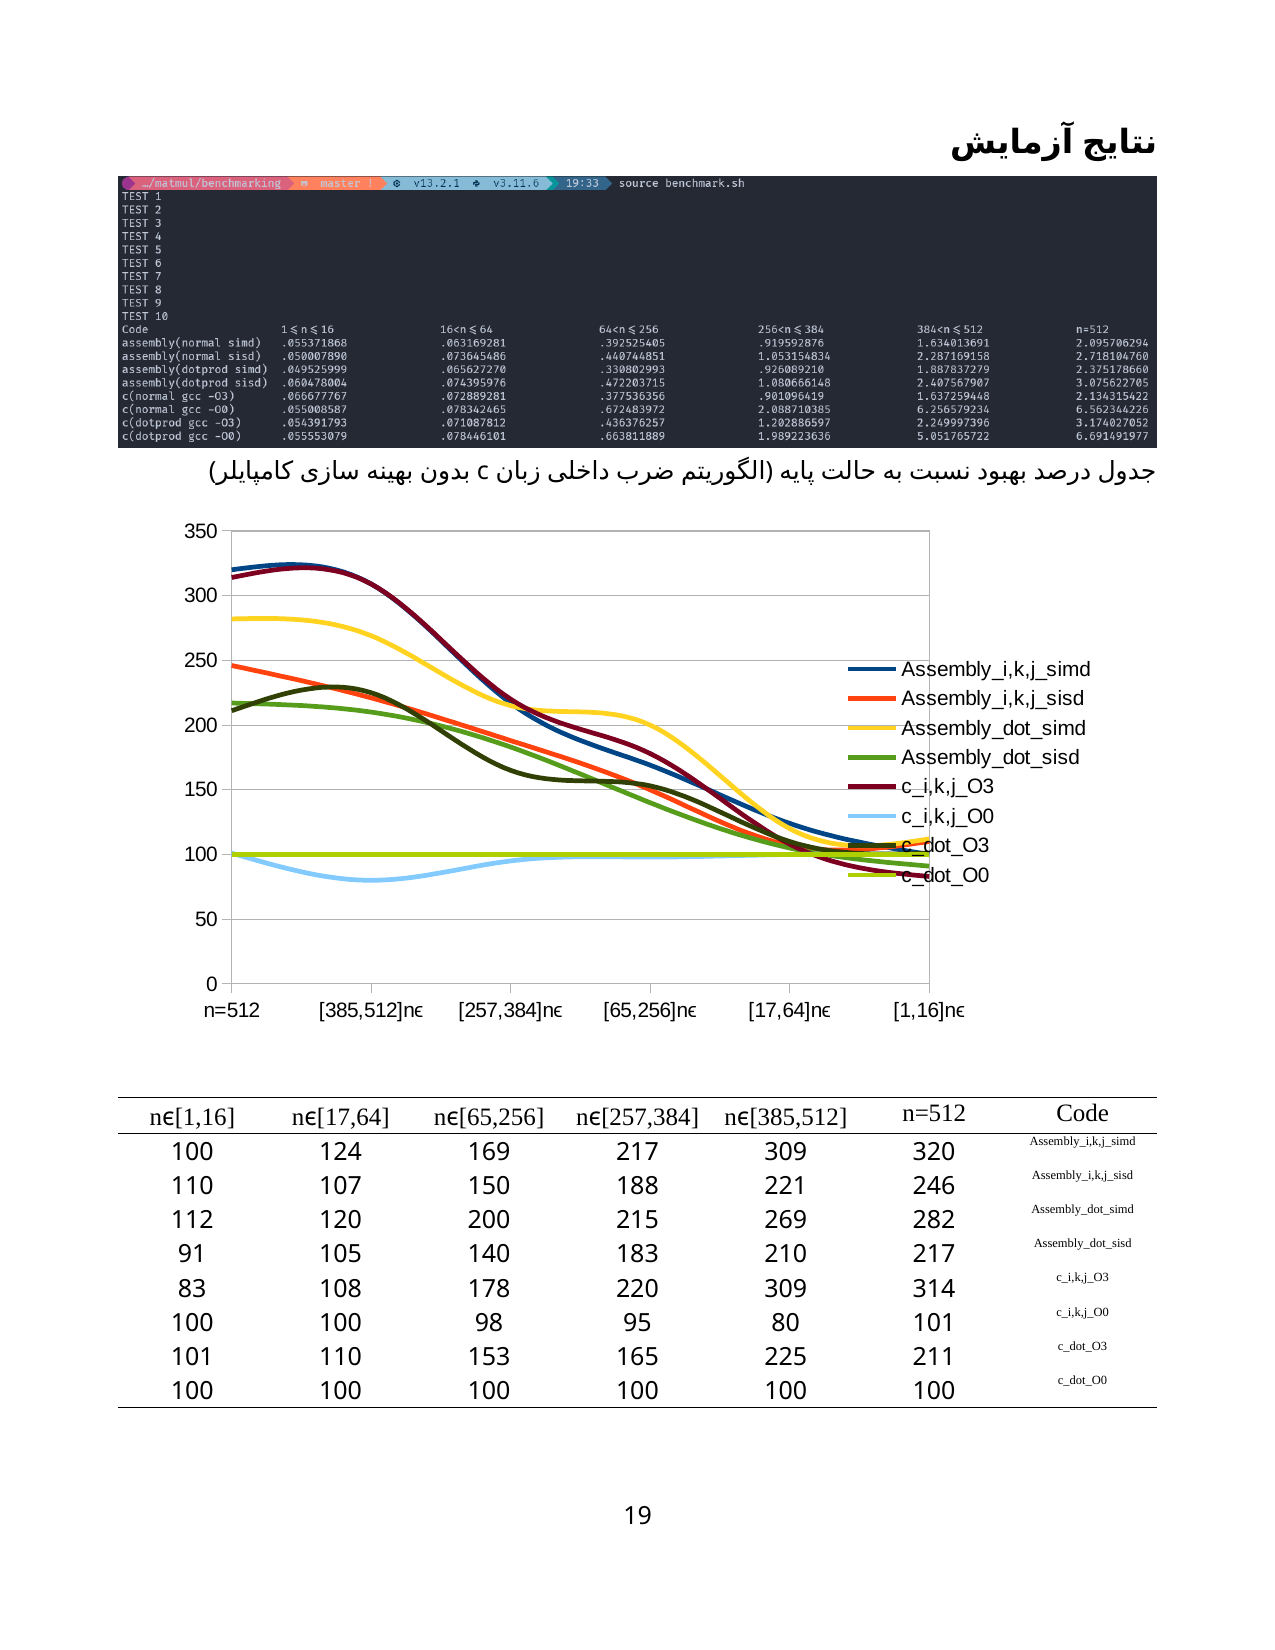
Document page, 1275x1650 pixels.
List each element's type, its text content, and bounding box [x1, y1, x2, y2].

table_cell 225 [712, 1338, 860, 1372]
table_cell 309 [712, 1134, 860, 1168]
table_cell 217 [860, 1236, 1008, 1270]
table_cell 101 [118, 1338, 267, 1372]
picture [118, 176, 1157, 448]
table_header Code [1009, 1098, 1157, 1132]
table_cell 120 [267, 1202, 415, 1236]
table_cell 140 [415, 1236, 563, 1270]
table_cell 314 [860, 1270, 1008, 1304]
table_cell 309 [712, 1270, 860, 1304]
table_cell 220 [563, 1270, 712, 1304]
text جدول درصد بهبود نسبت به حالت پایه (الگوریتم ضرب داخلی زبان c بدون بهینه سازی کامپایلر) [118, 448, 1157, 487]
subtitle نتایج آزمایش [118, 118, 1157, 163]
table_cell c_i,k,j_O3 [1009, 1270, 1157, 1304]
table_cell 110 [267, 1338, 415, 1372]
table_cell 91 [118, 1236, 267, 1270]
table_cell 100 [267, 1373, 415, 1406]
table_cell Assembly_i,k,j_sisd [1009, 1168, 1157, 1202]
table_cell 100 [118, 1304, 267, 1338]
table_cell 100 [118, 1373, 267, 1406]
table_cell 217 [563, 1134, 712, 1168]
table_cell 100 [563, 1373, 712, 1406]
table_cell 98 [415, 1304, 563, 1338]
table_cell 215 [563, 1202, 712, 1236]
table_cell 153 [415, 1338, 563, 1372]
table_header [65,256]nϵ [415, 1098, 563, 1132]
table_cell 100 [415, 1373, 563, 1406]
table_cell 178 [415, 1270, 563, 1304]
table_cell 100 [860, 1373, 1008, 1406]
table_cell 80 [712, 1304, 860, 1338]
table_cell Assembly_dot_simd [1009, 1202, 1157, 1236]
table_cell 112 [118, 1202, 267, 1236]
table_cell 83 [118, 1270, 267, 1304]
table_cell 188 [563, 1168, 712, 1202]
table_cell 107 [267, 1168, 415, 1202]
table_cell 165 [563, 1338, 712, 1372]
table_header [1,16]nϵ [118, 1098, 267, 1132]
table_cell 200 [415, 1202, 563, 1236]
table_cell Assembly_dot_sisd [1009, 1236, 1157, 1270]
table_cell 169 [415, 1134, 563, 1168]
table_cell c_dot_O0 [1009, 1373, 1157, 1406]
table_cell 110 [118, 1168, 267, 1202]
table_cell c_dot_O3 [1009, 1338, 1157, 1372]
table_cell 211 [860, 1338, 1008, 1372]
table_header n=512 [860, 1098, 1008, 1132]
table_header [257,384]nϵ [563, 1098, 712, 1132]
table_cell 95 [563, 1304, 712, 1338]
table_cell 124 [267, 1134, 415, 1168]
table_cell 100 [118, 1134, 267, 1168]
table_cell 150 [415, 1168, 563, 1202]
table_header [17,64]nϵ [267, 1098, 415, 1132]
table_cell c_i,k,j_O0 [1009, 1304, 1157, 1338]
table_cell 101 [860, 1304, 1008, 1338]
table_cell 108 [267, 1270, 415, 1304]
table_cell 282 [860, 1202, 1008, 1236]
table_cell 100 [267, 1304, 415, 1338]
table_cell 246 [860, 1168, 1008, 1202]
table_cell 269 [712, 1202, 860, 1236]
table_cell 183 [563, 1236, 712, 1270]
table_cell 100 [712, 1373, 860, 1406]
table_cell 221 [712, 1168, 860, 1202]
table_header [385,512]nϵ [712, 1098, 860, 1132]
table_cell Assembly_i,k,j_simd [1009, 1134, 1157, 1168]
table_cell 105 [267, 1236, 415, 1270]
table_cell 210 [712, 1236, 860, 1270]
table_cell 320 [860, 1134, 1008, 1168]
